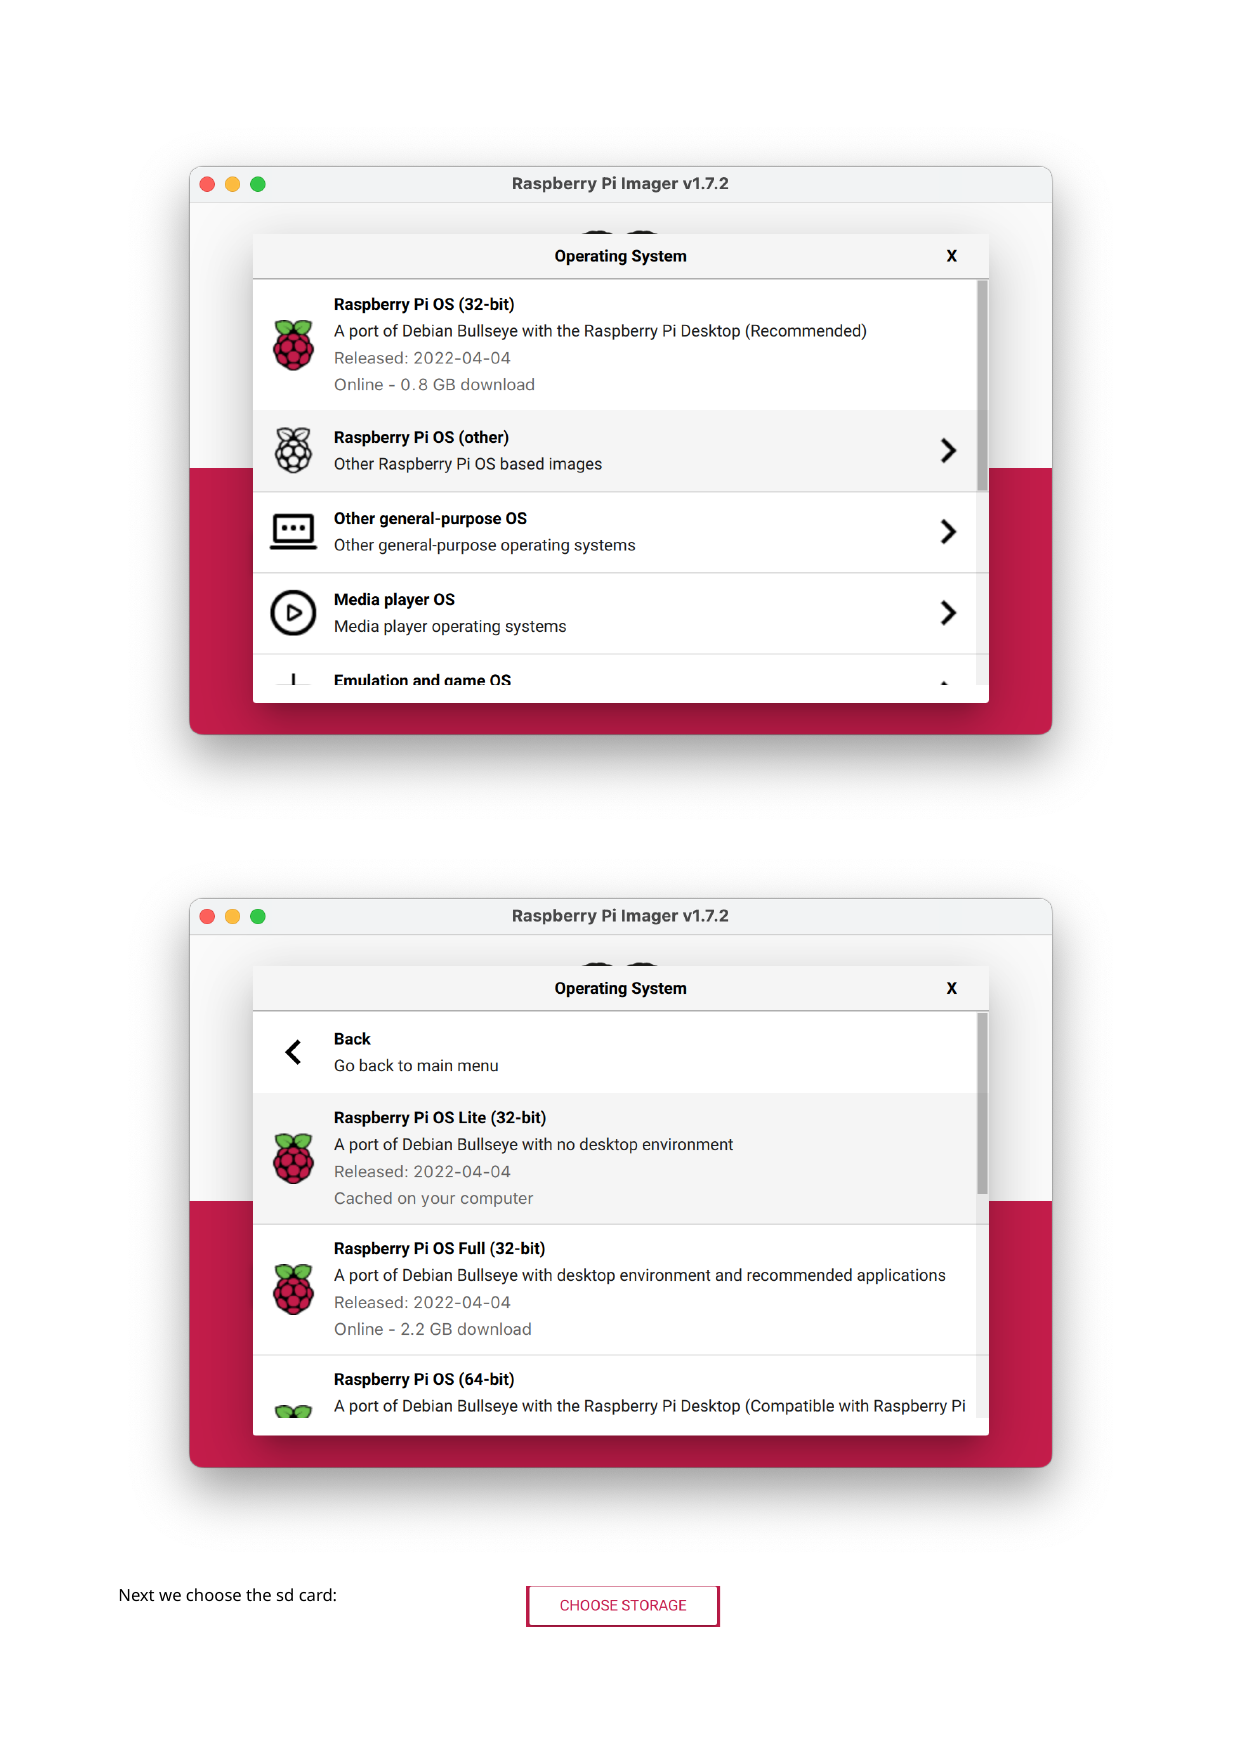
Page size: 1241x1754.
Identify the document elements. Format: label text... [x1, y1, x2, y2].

picture [118, 850, 1123, 1561]
text Next we choose the sd card: [118, 1583, 1122, 1606]
picture [118, 118, 1123, 828]
picture [526, 1586, 721, 1627]
